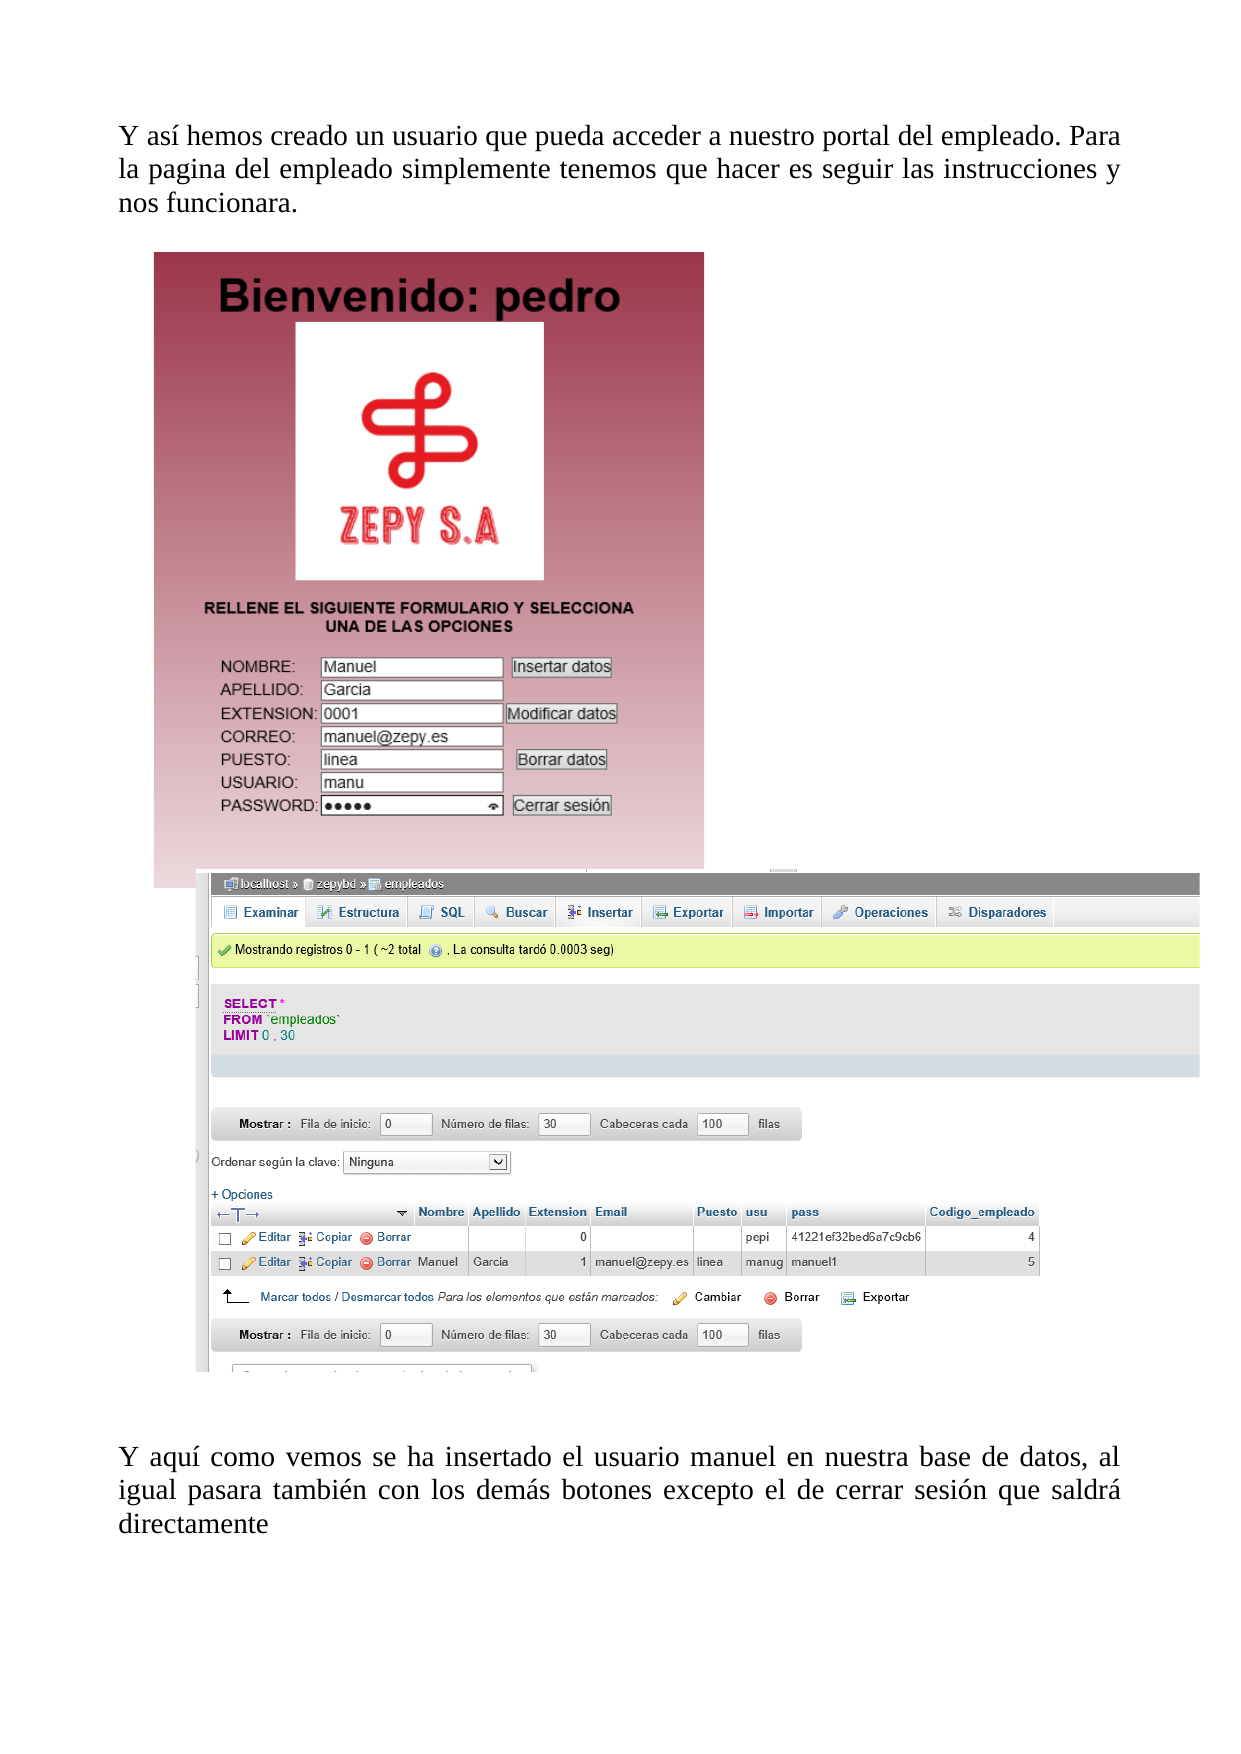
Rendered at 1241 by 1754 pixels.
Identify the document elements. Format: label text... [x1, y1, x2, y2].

text Y aquí como vemos se ha insertado el usuario manuel en nuestra base de datos, al igual pasara también con los demás botones excepto el de cerrar sesión que saldrá directamente [118, 1439, 1122, 1539]
picture [153, 252, 1200, 1372]
text Y así hemos creado un usuario que pueda acceder a nuestro portal del empleado. Para la pagina del empleado simplemente tenemos que hacer es seguir las instrucciones y nos funcionara. [118, 118, 1122, 219]
